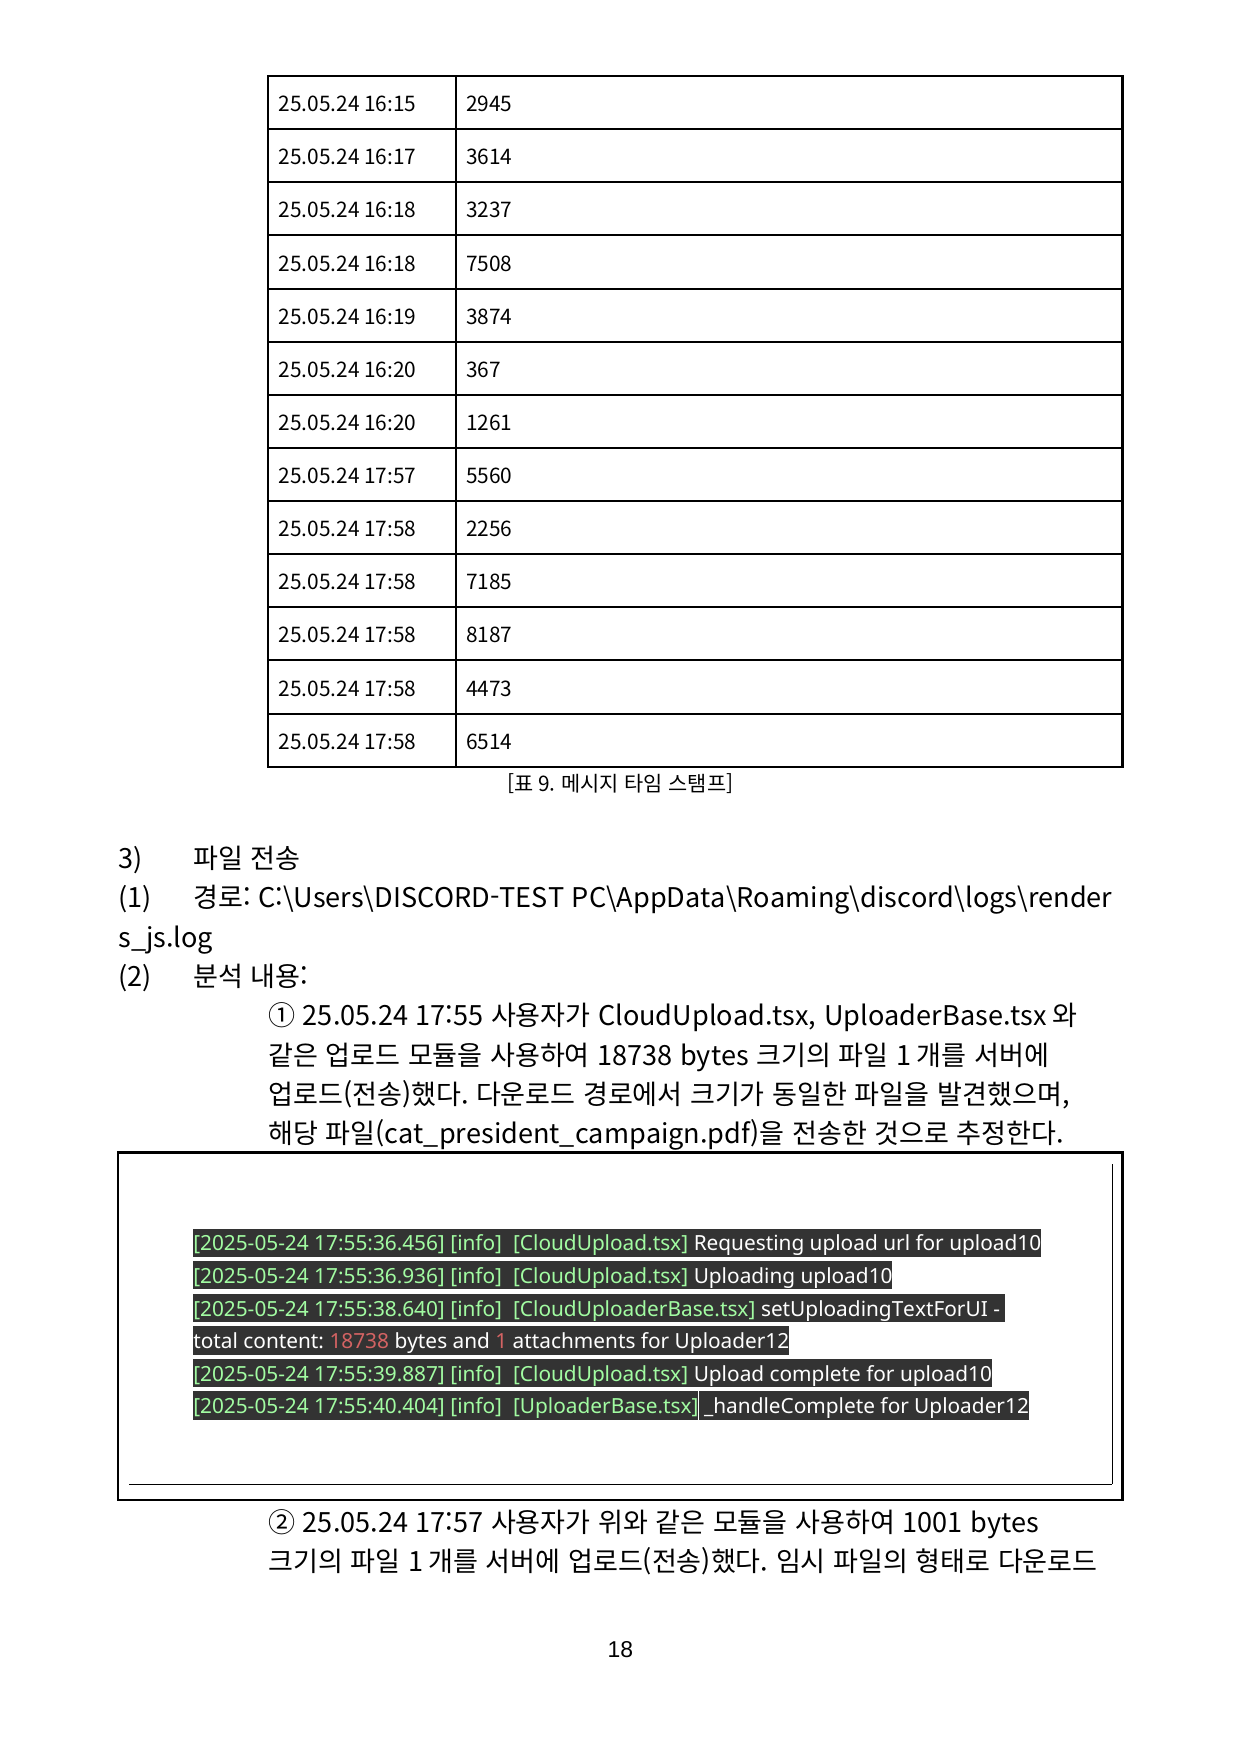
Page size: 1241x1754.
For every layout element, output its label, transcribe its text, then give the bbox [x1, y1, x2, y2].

table_cell 7185 [457, 555, 1121, 606]
table_cell 4473 [457, 661, 1121, 712]
table_cell 3237 [457, 183, 1121, 234]
table_cell 3614 [457, 130, 1121, 181]
table_cell 367 [457, 343, 1121, 394]
table_header [2025-05-24 17:55:36.456] [info] [CloudUpload.tsx] Requesting upload url for upload10 [2025-05-24 17:55:36.936] [info] [CloudUpload.tsx] Uploading upload10 [2025-05-24 17:55:38.640] [info] [CloudUploaderBase.tsx] setUploadingTextForUI - total content: 18738 bytes and 1 attachments for Uploader12 [2025-05-24 17:55:39.887] [info] [CloudUpload.tsx] Upload complete for upload10 [2025-05-24 17:55:40.404] [info] [UploaderBase.tsx] _handleComplete for Uploader12 [119, 1154, 1121, 1499]
table_cell 1261 [457, 396, 1121, 447]
text [표9. 메시지 타임 스탬프] [118, 768, 1122, 798]
table_cell 3874 [457, 290, 1121, 341]
table_cell 6514 [457, 715, 1121, 766]
table_cell 25.05.24 16:15 [269, 77, 455, 128]
table_cell 25.05.24 17:58 [269, 715, 455, 766]
table_cell 2256 [457, 502, 1121, 553]
table_cell 25.05.24 17:57 [269, 449, 455, 500]
table_cell 25.05.24 17:58 [269, 502, 455, 553]
list 분석 내용: [118, 955, 1117, 994]
table_cell 7508 [457, 236, 1121, 287]
table_cell 8187 [457, 608, 1121, 659]
table_cell 25.05.24 16:18 [269, 236, 455, 287]
table_cell 2945 [457, 77, 1121, 128]
list 경로: C:\Users\DISCORD-TEST PC\AppData\Roaming\discord\logs\renders_js.log [118, 876, 1117, 955]
table_cell 25.05.24 16:18 [269, 183, 455, 234]
table_cell 5560 [457, 449, 1121, 500]
list 파일 전송 [118, 837, 1117, 876]
text ① 25.05.24 17:55 사용자가 CloudUpload.tsx, UploaderBase.tsx와 같은 업로드 모듈을 사용하여 18738 bytes 크기의 파일 1개를 서버에 업로드(전송)했다. 다운로드 경로에서 크기가 동일한 파일을 발견했으며, 해당 파일(cat_president_campaign.pdf)을 전송한 것으로 추정한다. [268, 994, 1117, 1151]
table_cell 25.05.24 16:17 [269, 130, 455, 181]
table_cell 25.05.24 16:19 [269, 290, 455, 341]
table_cell 25.05.24 16:20 [269, 396, 455, 447]
table_cell 25.05.24 17:58 [269, 555, 455, 606]
table_cell 25.05.24 17:58 [269, 661, 455, 712]
text ② 25.05.24 17:57 사용자가 위와 같은 모듈을 사용하여 1001 bytes 크기의 파일 1개를 서버에 업로드(전송)했다. 임시 파일의 형태로 다운로드 [268, 1501, 1117, 1579]
table_cell 25.05.24 17:58 [269, 608, 455, 659]
table_cell 25.05.24 16:20 [269, 343, 455, 394]
